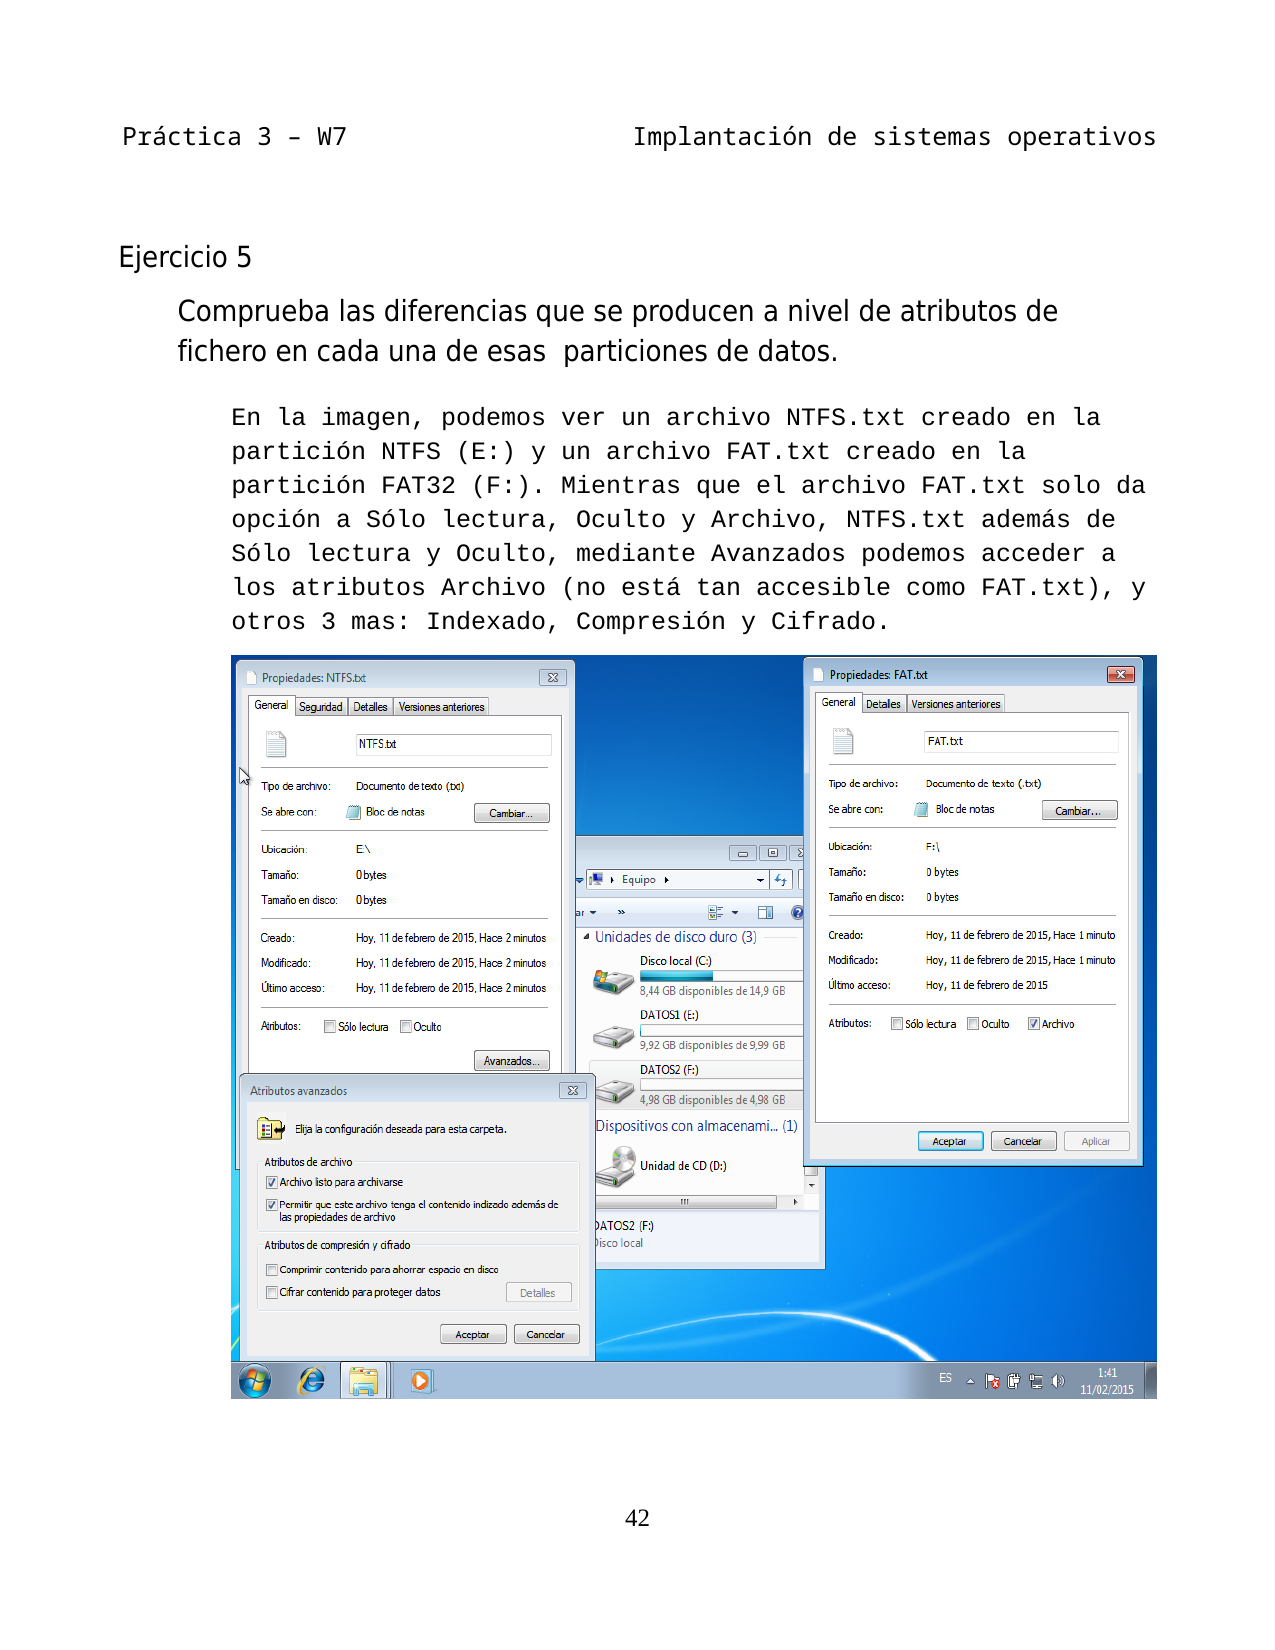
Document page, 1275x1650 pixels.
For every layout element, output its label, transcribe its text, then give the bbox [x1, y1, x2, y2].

text Comprueba las diferencias que se producen a nivel de atributos de fichero en cada una de esas particiones de datos. [177, 294, 1157, 368]
picture [231, 655, 1157, 1399]
text Ejercicio 5 [118, 241, 1157, 275]
text En la imagen, podemos ver un archivo NTFS.txt creado en la partición NTFS (E:) y un archivo FAT.txt creado en la partición FAT32 (F:). Mientras que el archivo FAT.txt solo da opción a Sólo lectura, Oculto y Archivo, NTFS.txt además de Sólo lectura y Oculto, mediante Avanzados podemos acceder a los atributos Archivo (no está tan accesible como FAT.txt), y otros 3 mas: Indexado, Compresión y Cifrado. [231, 405, 1157, 637]
